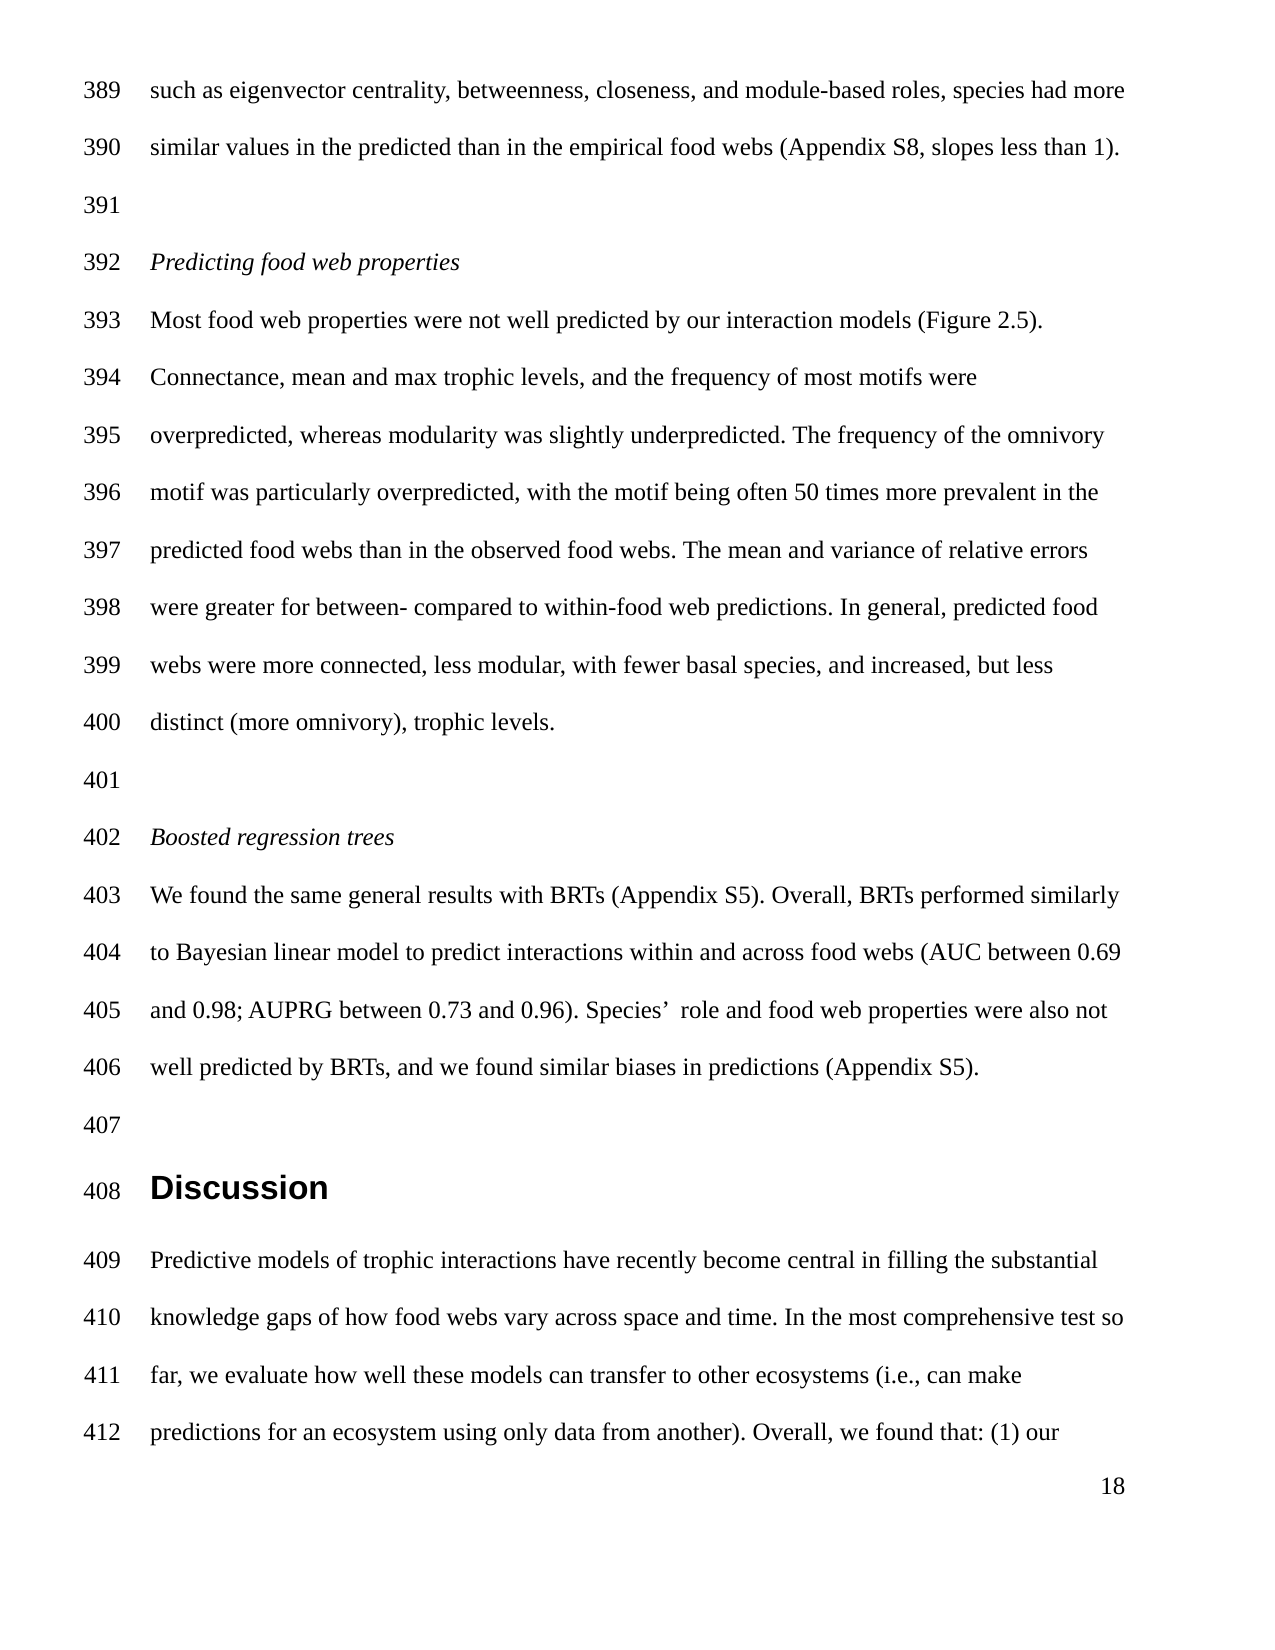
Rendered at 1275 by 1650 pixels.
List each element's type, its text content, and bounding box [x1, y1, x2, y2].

text Most food web properties were not well predicted by our interaction models (Figure 2.5). Connectance, mean and max trophic levels, and the frequency of most motifs were overpredicted, whereas modularity was slightly underpredicted. The frequency of the omnivory motif was particularly overpredicted, with the motif being often 50 times more prevalent in the predicted food webs than in the observed food webs. The mean and variance of relative errors were greater for between- compared to within-food web predictions. In general, predicted food webs were more connected, less modular, with fewer basal species, and increased, but less distinct (more omnivory), trophic levels. [150, 305, 1125, 736]
text Predicting food web properties [150, 247, 1125, 276]
text Predictive models of trophic interactions have recently become central in filling the substantial knowledge gaps of how food webs vary across space and time. In the most comprehensive test so far, we evaluate how well these models can transfer to other ecosystems (i.e., can make predictions for an ecosystem using only data from another). Overall, we found that: (1) our [150, 1245, 1125, 1446]
text Boosted regression trees [150, 822, 1125, 851]
text We found the same general results with BRTs (Appendix S5). Overall, BRTs performed similarly to Bayesian linear model to predict interactions within and across food webs (AUC between 0.69 and 0.98; AUPRG between 0.73 and 0.96). Species’ role and food web properties were also not well predicted by BRTs, and we found similar biases in predictions (Appendix S5). [150, 880, 1125, 1081]
text such as eigenvector centrality, betweenness, closeness, and module-based roles, species had more similar values in the predicted than in the empirical food webs (Appendix S8, slopes less than 1). [150, 75, 1125, 161]
subtitle Discussion [150, 1167, 1125, 1206]
